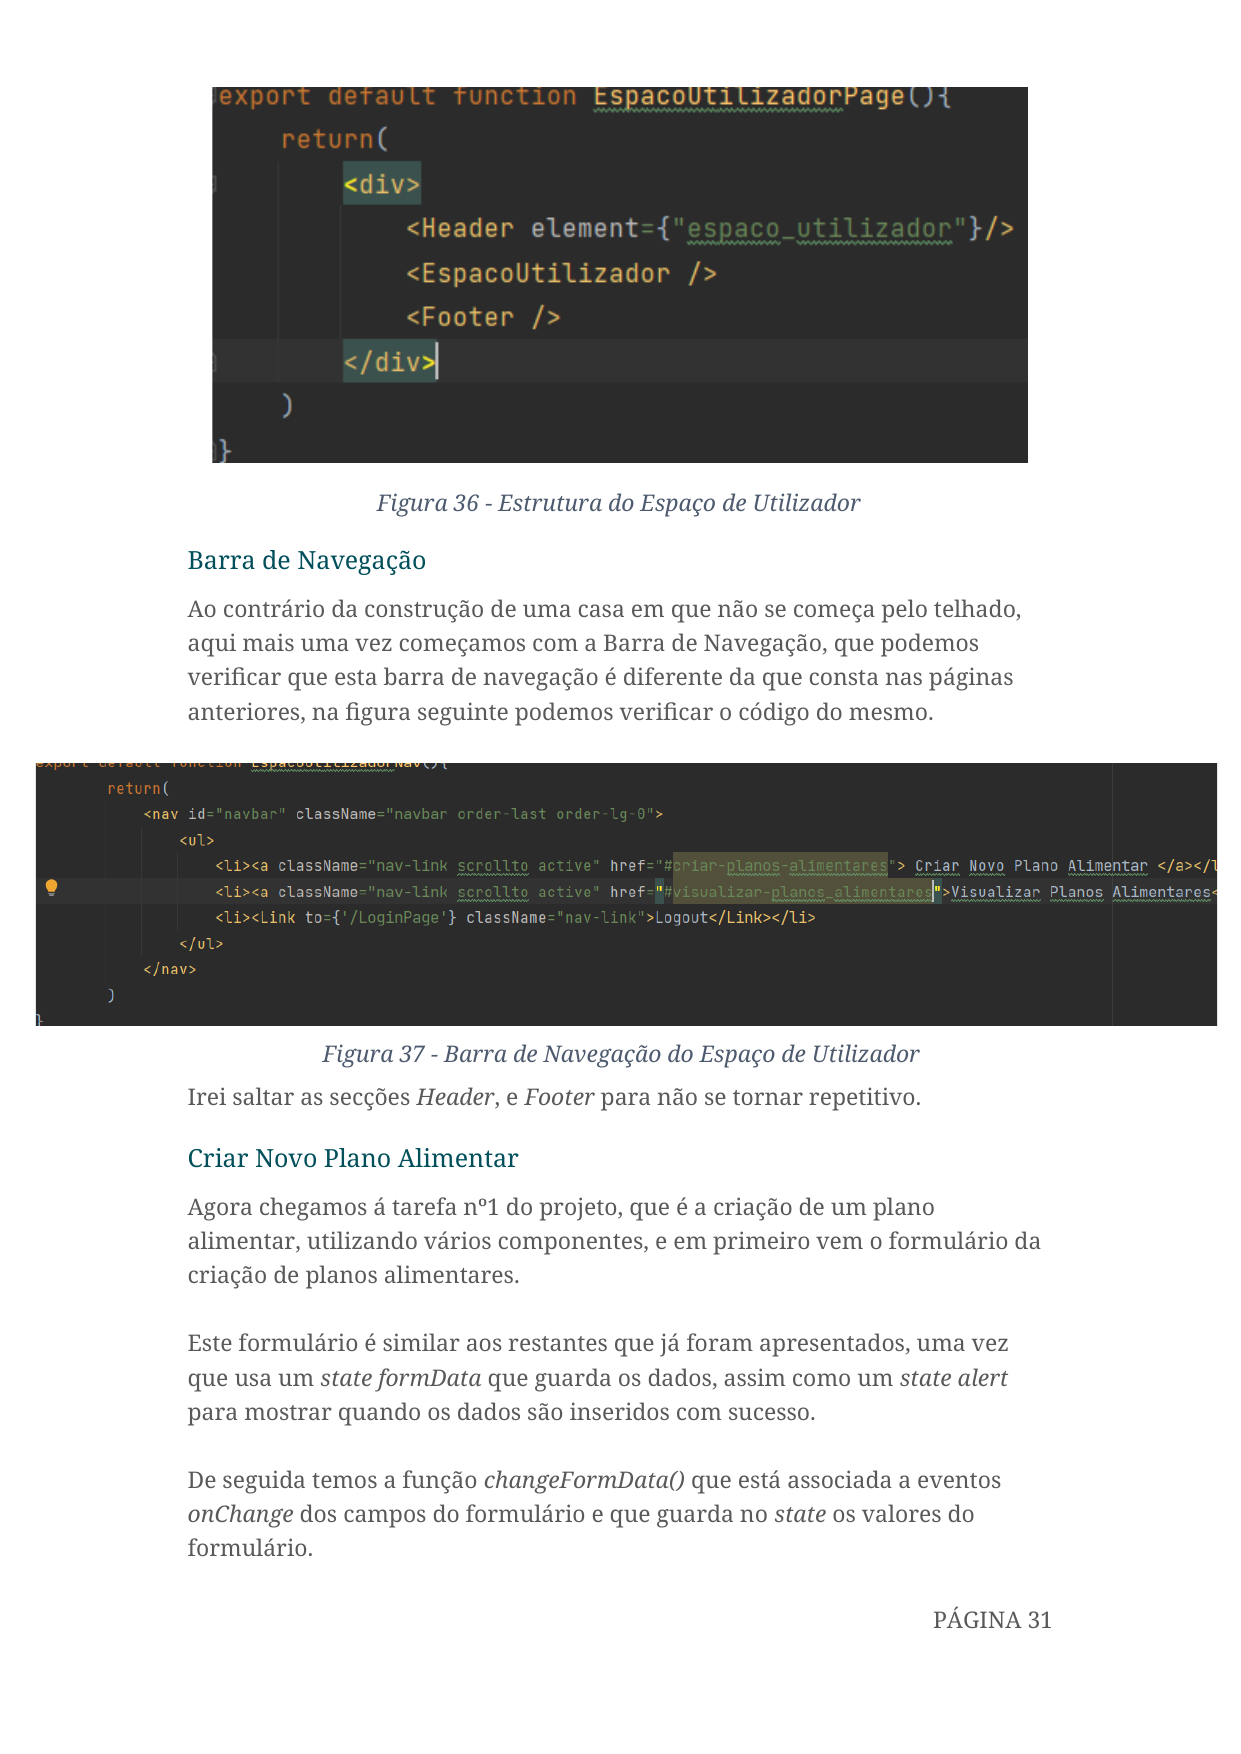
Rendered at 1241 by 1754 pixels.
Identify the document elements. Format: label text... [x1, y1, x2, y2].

table_header Figura 37 - Barra de Navegação do Espaço de Utilizador [25, 751, 1221, 1069]
text Agora chegamos á tarefa nº1 do projeto, que é a criação de um plano alimentar, utilizando vários componentes, e em primeiro vem o formulário da criação de planos alimentares. [187, 1191, 1053, 1291]
text De seguida temos a função changeFormData() que está associada a eventos onChange dos campos do formulário e que guarda no state os valores do formulário. [187, 1463, 1053, 1563]
text Figura 36 - Estrutura do Espaço de Utilizador [187, 486, 1053, 518]
text Ao contrário da construção de uma casa em que não se começa pelo telhado, aqui mais uma vez começamos com a Barra de Navegação, que podemos verificar que esta barra de navegação é diferente da que consta nas páginas anteriores, na figura seguinte podemos verificar o código do mesmo. [187, 593, 1053, 727]
text Este formulário é similar aos restantes que já foram apresentados, uma vez que usa um state formData que guarda os dados, assim como um state alert para mostrar quando os dados são inseridos com sucesso. [187, 1327, 1053, 1427]
subtitle Criar Novo Plano Alimentar [187, 1141, 1053, 1175]
subtitle Barra de Navegação [187, 543, 1053, 577]
text Irei saltar as secções Header, e Footer para não se tornar repetitivo. [187, 1081, 1053, 1113]
